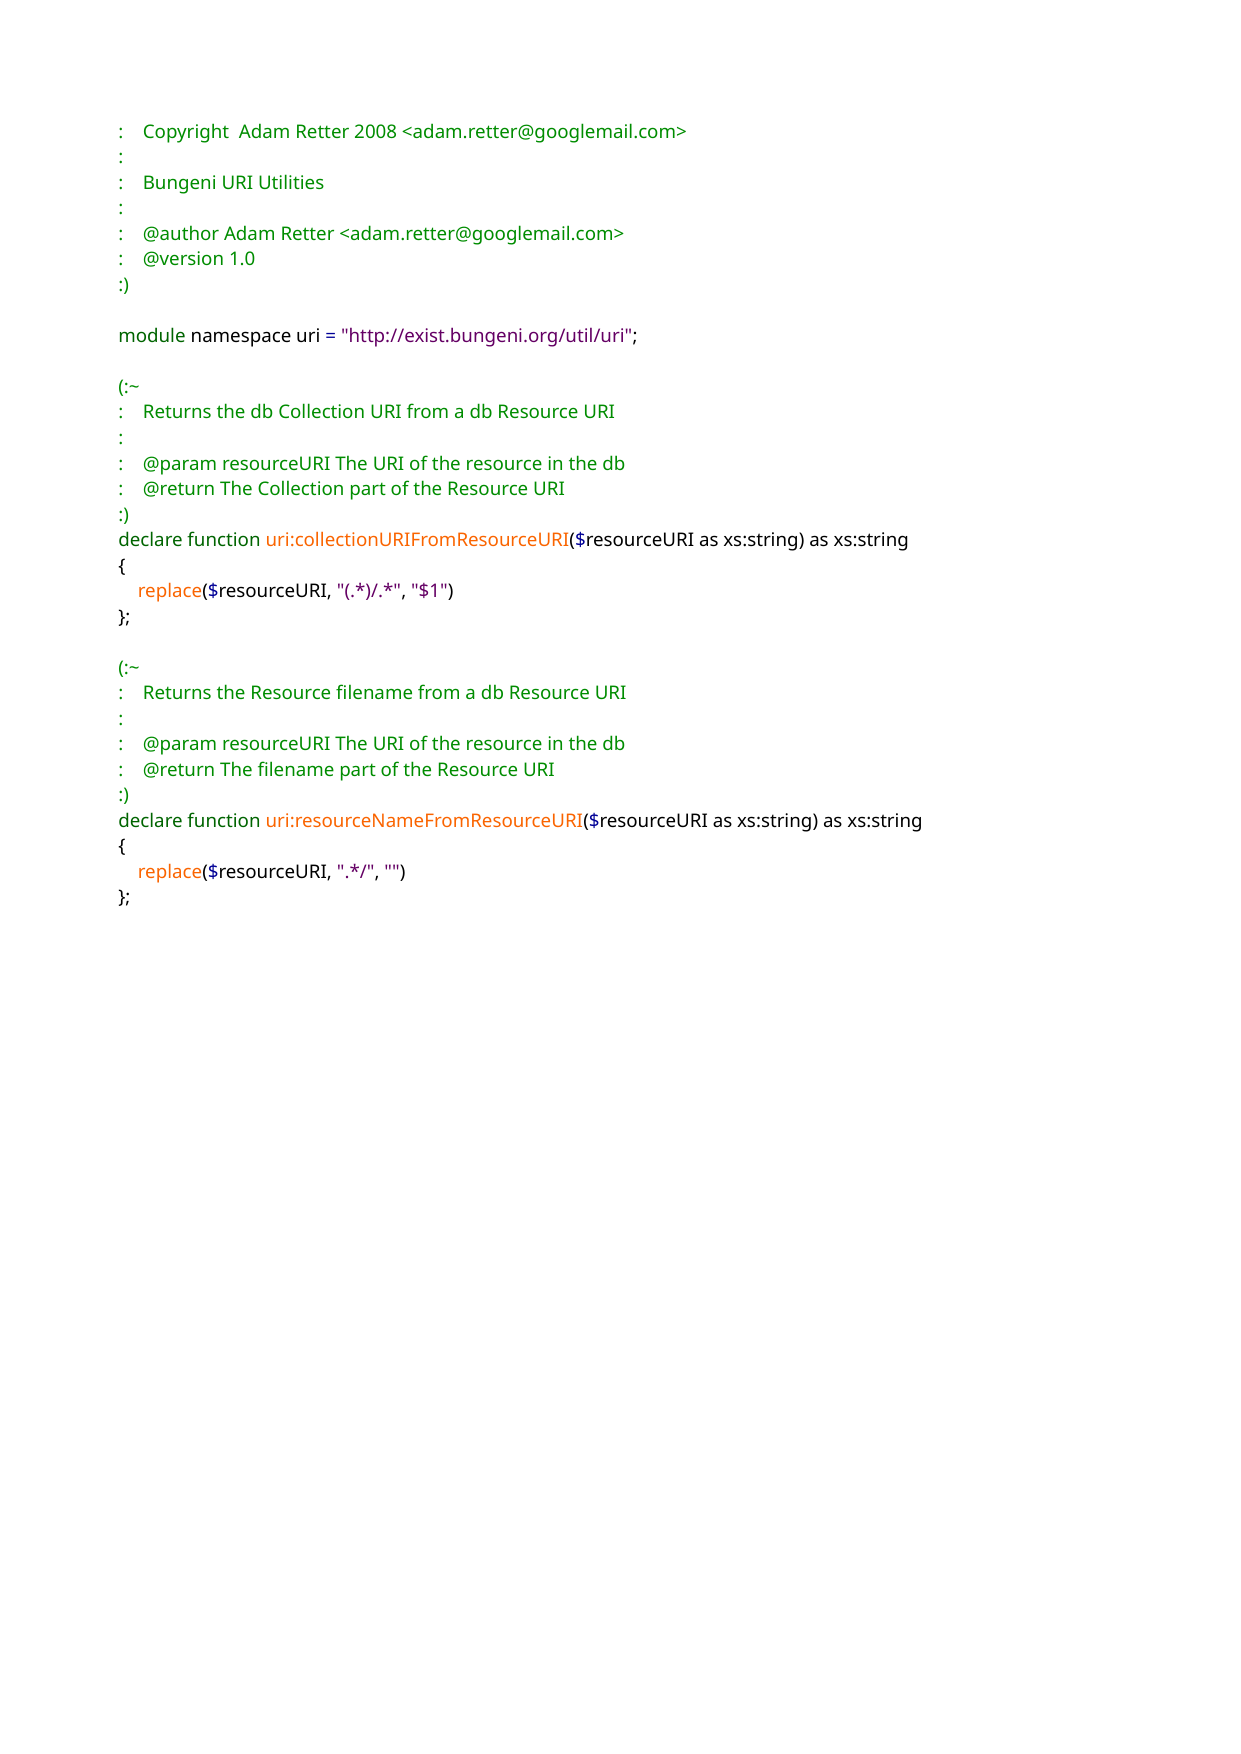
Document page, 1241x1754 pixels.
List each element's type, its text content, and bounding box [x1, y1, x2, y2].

text : Copyright Adam Retter 2008 <adam.retter@googlemail.com> [118, 118, 1122, 144]
text :) [118, 782, 1122, 807]
text replace($resourceURI, ".*/", "") [118, 858, 1122, 884]
text declare function uri:resourceNameFromResourceURI($resourceURI as xs:string) as xs:string [118, 807, 1122, 833]
text :) [118, 271, 1122, 297]
text { [118, 552, 1122, 577]
text : [118, 144, 1122, 169]
text : @return The Collection part of the Resource URI [118, 475, 1122, 501]
text : @param resourceURI The URI of the resource in the db [118, 450, 1122, 475]
text }; [118, 603, 1122, 628]
text module namespace uri = "http://exist.bungeni.org/util/uri"; [118, 322, 1122, 348]
text :) [118, 501, 1122, 526]
text : [118, 195, 1122, 220]
text declare function uri:collectionURIFromResourceURI($resourceURI as xs:string) as xs:string [118, 526, 1122, 552]
text : @version 1.0 [118, 246, 1122, 271]
text : Bungeni URI Utilities [118, 169, 1122, 195]
text { [118, 833, 1122, 858]
text : Returns the Resource filename from a db Resource URI [118, 679, 1122, 705]
text replace($resourceURI, "(.*)/.*", "$1") [118, 577, 1122, 603]
text : [118, 705, 1122, 731]
text : Returns the db Collection URI from a db Resource URI [118, 399, 1122, 424]
text : [118, 424, 1122, 450]
text : @return The filename part of the Resource URI [118, 756, 1122, 782]
text (:~ [118, 654, 1122, 679]
text }; [118, 884, 1122, 909]
text (:~ [118, 373, 1122, 399]
text : @author Adam Retter <adam.retter@googlemail.com> [118, 220, 1122, 246]
text : @param resourceURI The URI of the resource in the db [118, 731, 1122, 756]
